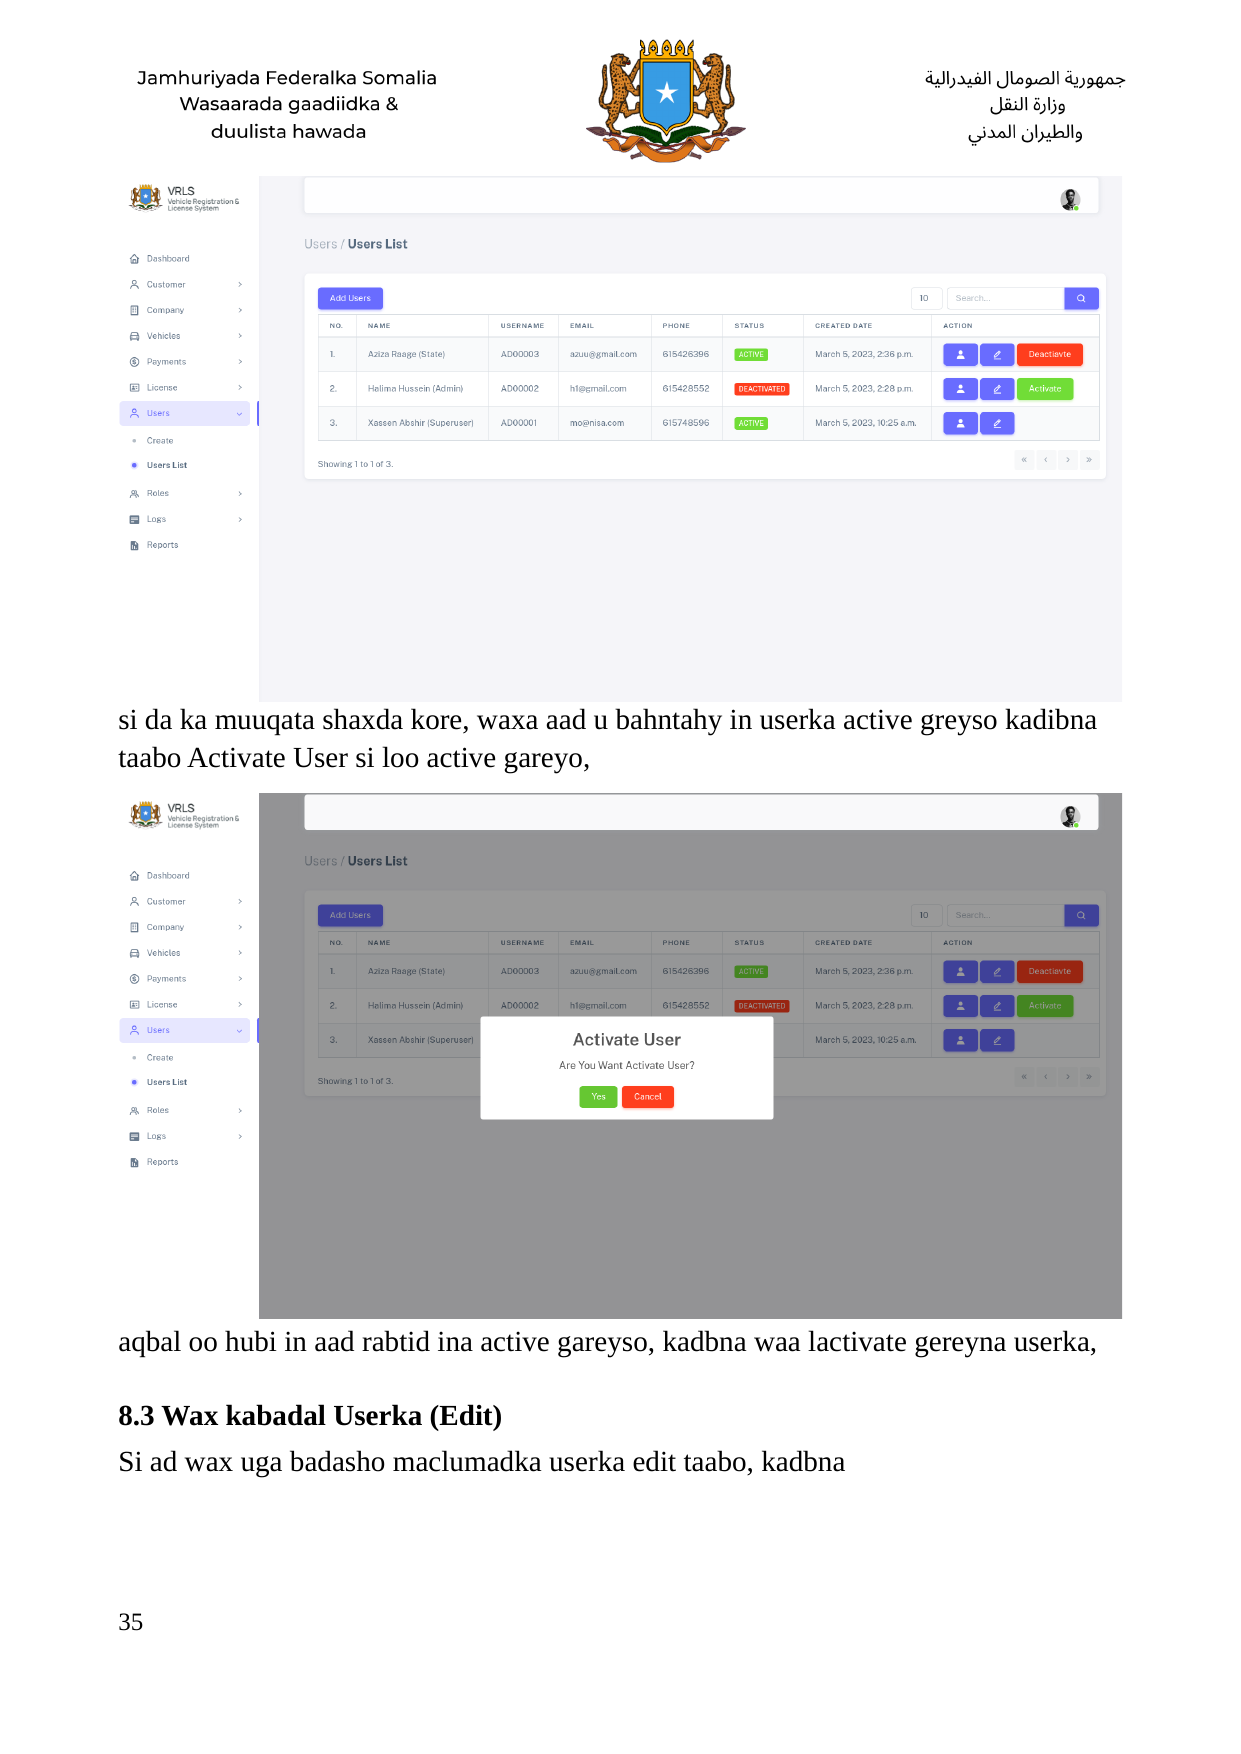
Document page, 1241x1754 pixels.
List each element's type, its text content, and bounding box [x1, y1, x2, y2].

picture [118, 793, 1123, 1319]
subtitle 8.3 Wax kabadal Userka (Edit) [118, 1398, 1122, 1431]
picture [118, 19, 1157, 702]
text Si ad wax uga badasho maclumadka userka edit taabo, kadbna [118, 1444, 1122, 1477]
text si da ka muuqata shaxda kore, waxa aad u bahntahy in userka active greyso kadibna taabo Activate User si loo active gareyo, [118, 702, 1122, 774]
text aqbal oo hubi in aad rabtid ina active gareyso, kadbna waa lactivate gereyna userka, [118, 1319, 1122, 1357]
